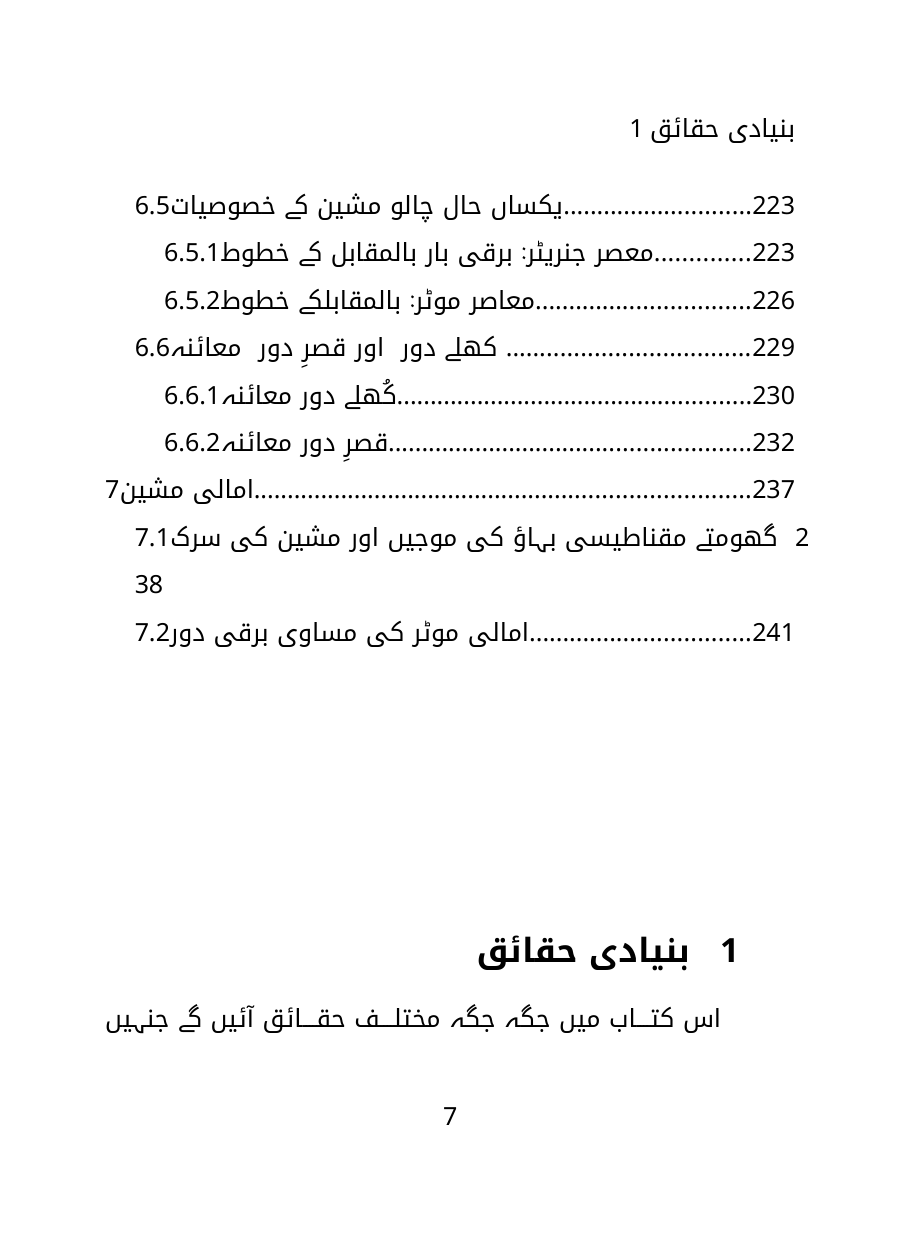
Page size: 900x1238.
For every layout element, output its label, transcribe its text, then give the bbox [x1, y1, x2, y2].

text 6.6.1کُھلے دور معائنہ 230 [164, 372, 795, 419]
text اس کتاب میں جگہ جگہ مختلف حقائق آئیں گے جنہیں اس باب میں اکٹھے کرنے کی کوشش کی گئی ہے۔یہ توقع کی جاتی ہے کہ یوں کتاب پڑھتے وقت اصل مضمون پر توجہ رکھنا زیادہ آسان ہوگا۔ [105, 996, 795, 1043]
text 6.6.2قصرِ دور معائنہ 232 [164, 419, 795, 467]
text 6.5.1معصر جنریٹر: برقی بار بالمقابل کے خطوط 223 [164, 230, 795, 277]
text 6.6کھلے دور اور قصرِ دور معائنہ 229 [134, 324, 795, 372]
text 7.1گھومتے مقناطیسی بہاؤ کی موجیں اور مشین کی سرک 238 [134, 514, 795, 609]
subtitle بنیادی حقائق [105, 920, 720, 983]
text 6.5یکساں حال چالو مشین کے خصوصیات 223 [134, 182, 795, 230]
text 7.2امالی موٹر کی مساوی برقی دور 241 [134, 609, 795, 656]
text 6.5.2معاصر موٹر: بالمقابلکے خطوط 226 [164, 277, 795, 324]
text 7امالی مشین 237 [105, 467, 795, 514]
